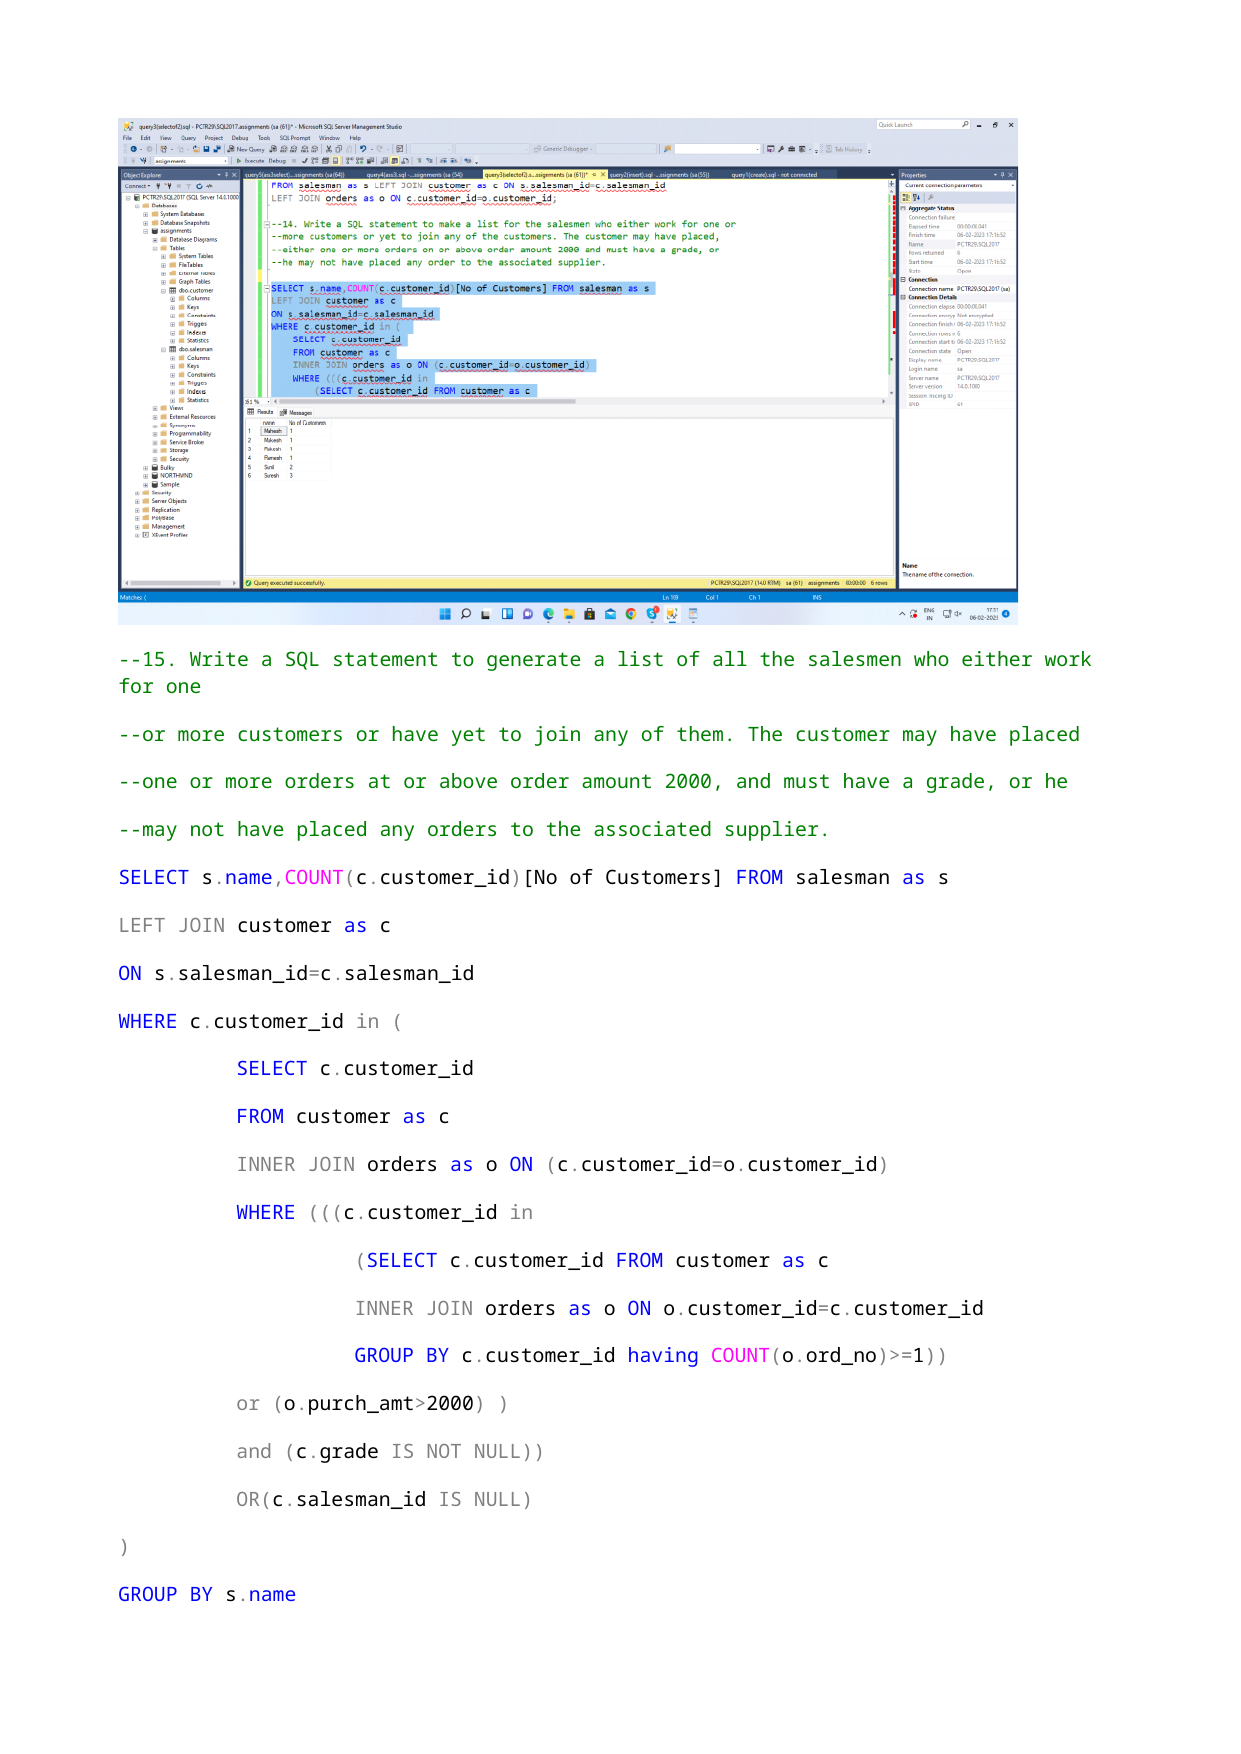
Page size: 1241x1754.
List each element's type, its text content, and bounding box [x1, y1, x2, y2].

text --may not have placed any orders to the associated supplier. [118, 816, 1122, 843]
text INNER JOIN orders as o ON (c.customer_id=o.customer_id) [118, 1150, 1122, 1177]
text --or more customers or have yet to join any of them. The customer may have placed [118, 720, 1122, 747]
text INNER JOIN orders as o ON o.customer_id=c.customer_id [118, 1294, 1122, 1321]
text FROM customer as c [118, 1102, 1122, 1129]
text --15. Write a SQL statement to generate a list of all the salesmen who either work for one [118, 645, 1122, 699]
text SELECT c.customer_id [118, 1055, 1122, 1082]
text WHERE (((c.customer_id in [118, 1198, 1122, 1225]
text OR(c.salesman_id IS NULL) [118, 1485, 1122, 1512]
text (SELECT c.customer_id FROM customer as c [118, 1246, 1122, 1273]
text LEFT JOIN customer as c [118, 911, 1122, 938]
text ) [118, 1533, 1122, 1560]
text ON s.salesman_id=c.salesman_id [118, 959, 1122, 986]
text GROUP BY c.customer_id having COUNT(o.ord_no)>=1)) [118, 1342, 1122, 1368]
text GROUP BY s.name [118, 1581, 1122, 1608]
text and (c.grade IS NOT NULL)) [118, 1437, 1122, 1464]
text WHERE c.customer_id in ( [118, 1007, 1122, 1034]
text or (o.purch_amt>2000) ) [118, 1389, 1122, 1416]
text SELECT s.name,COUNT(c.customer_id)[No of Customers] FROM salesman as s [118, 863, 1122, 890]
text --one or more orders at or above order amount 2000, and must have a grade, or he [118, 768, 1122, 795]
